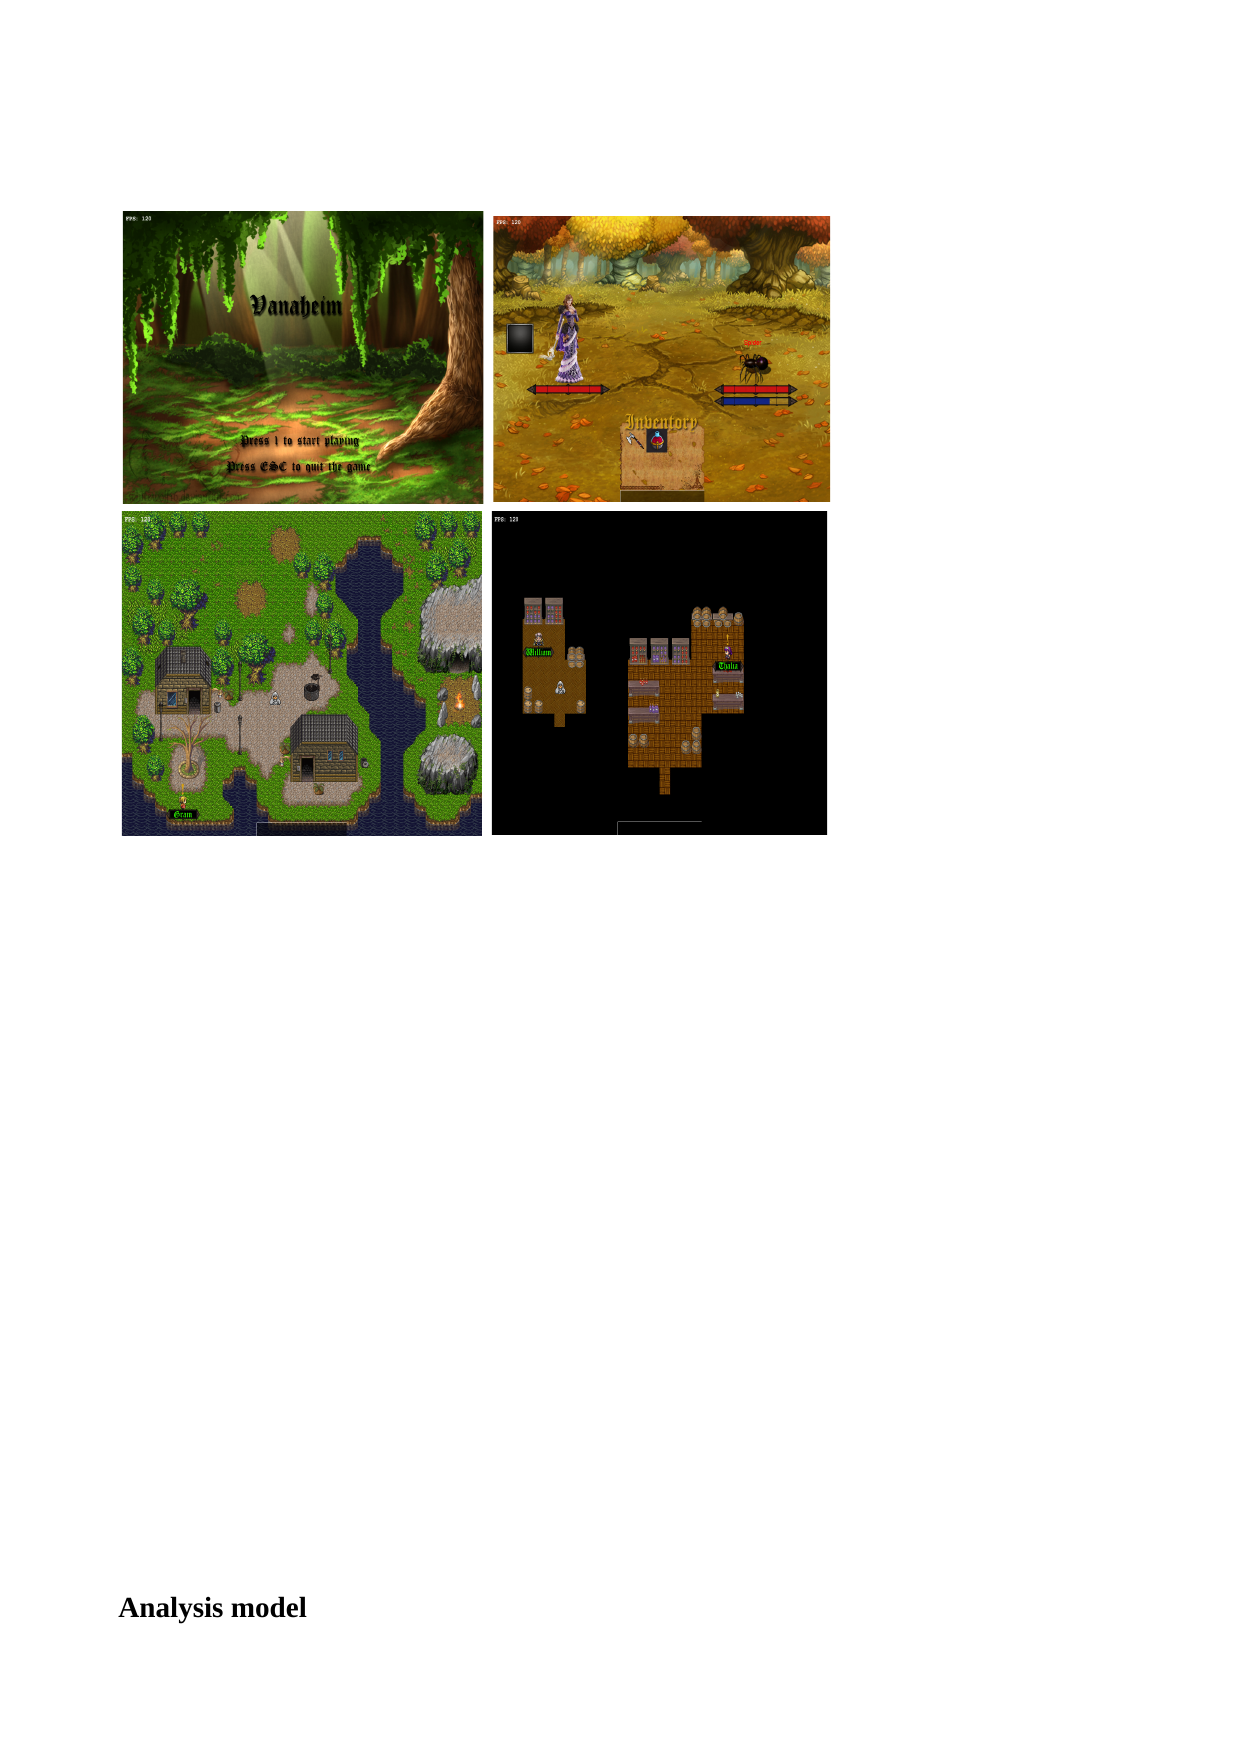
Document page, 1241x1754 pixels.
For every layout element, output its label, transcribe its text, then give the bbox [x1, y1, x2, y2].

picture [493, 216, 831, 502]
picture [122, 211, 484, 504]
picture [121, 511, 482, 836]
picture [491, 511, 828, 835]
text Analysis model [118, 1590, 1122, 1623]
